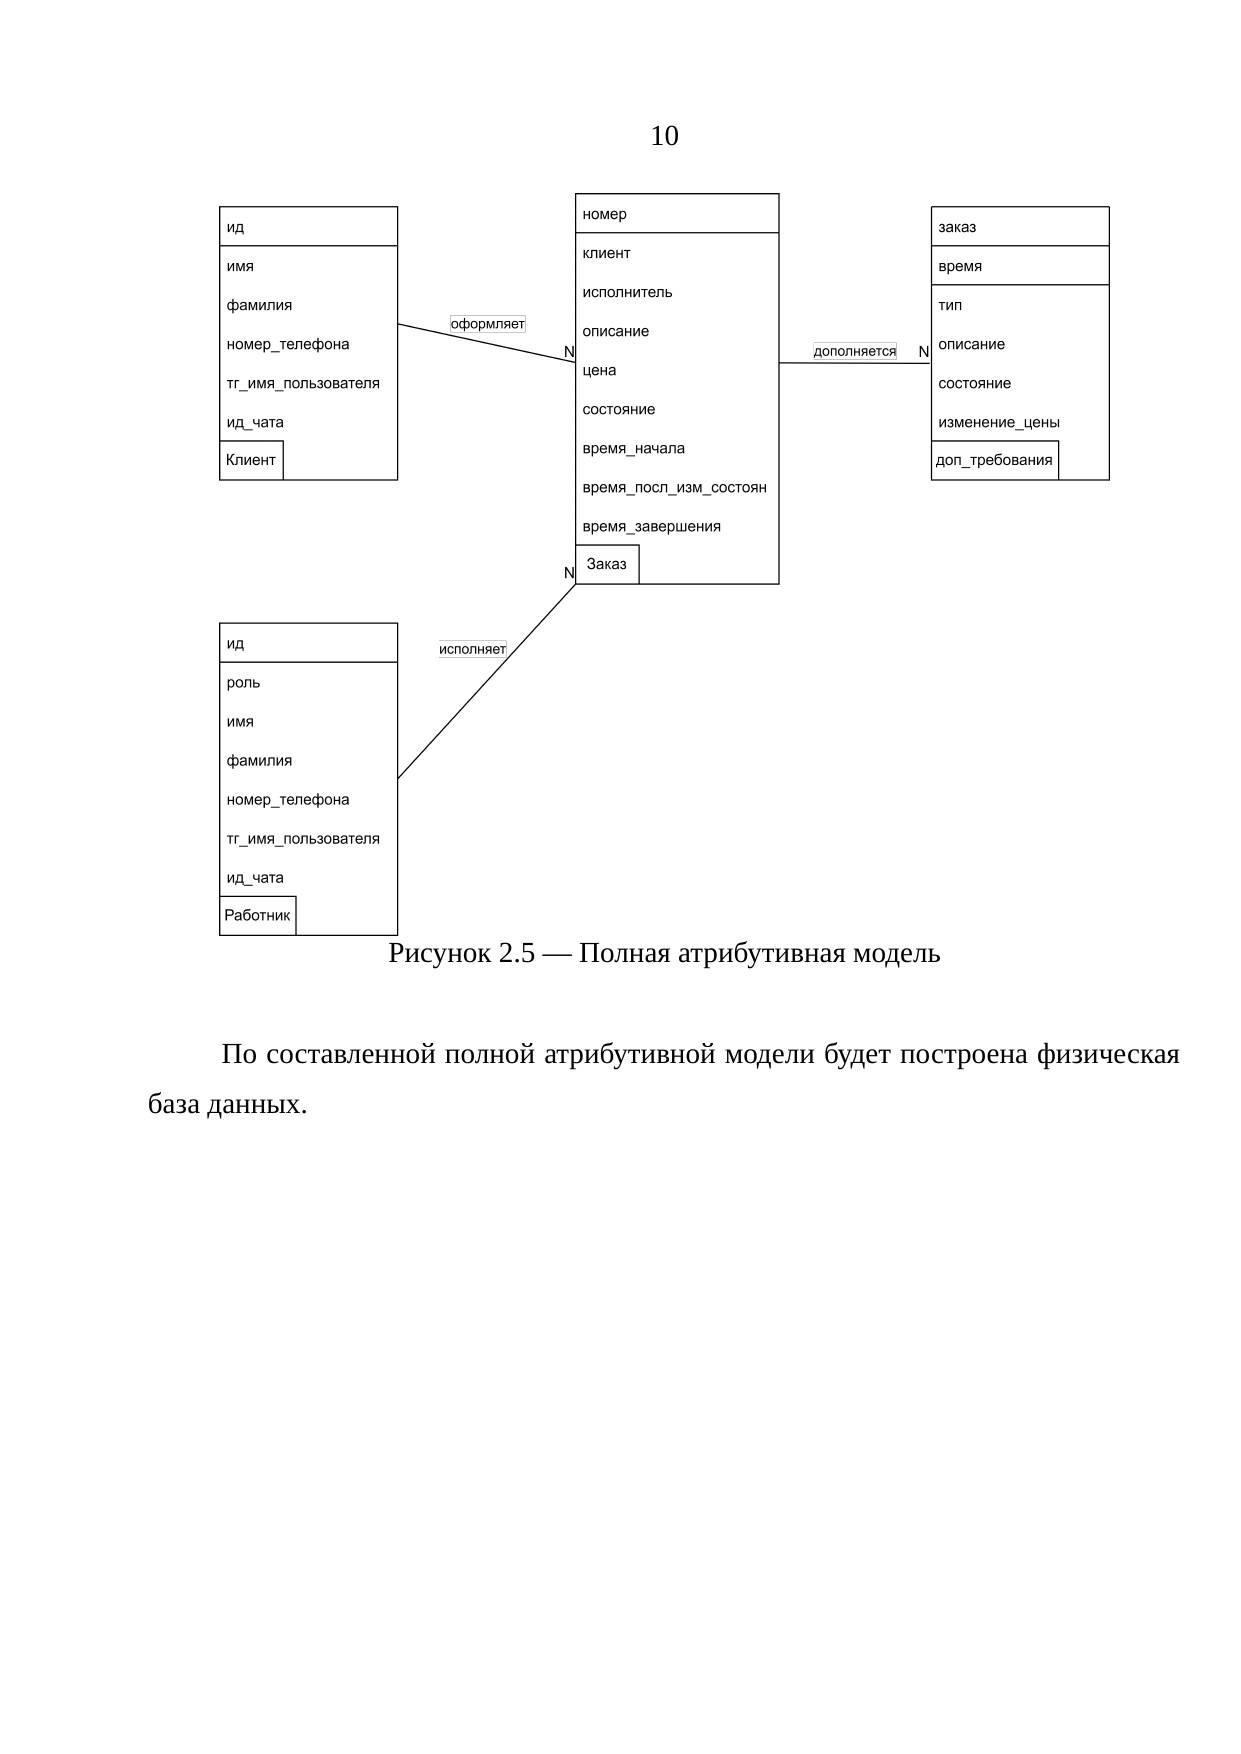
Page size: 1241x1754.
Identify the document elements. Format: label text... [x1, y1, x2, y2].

text Рисунок 2.5 — Полная атрибутивная модель [244, 936, 1084, 969]
picture [219, 193, 1110, 936]
text По составленной полной атрибутивной модели будет построена физическая база данных. [148, 1036, 1181, 1120]
